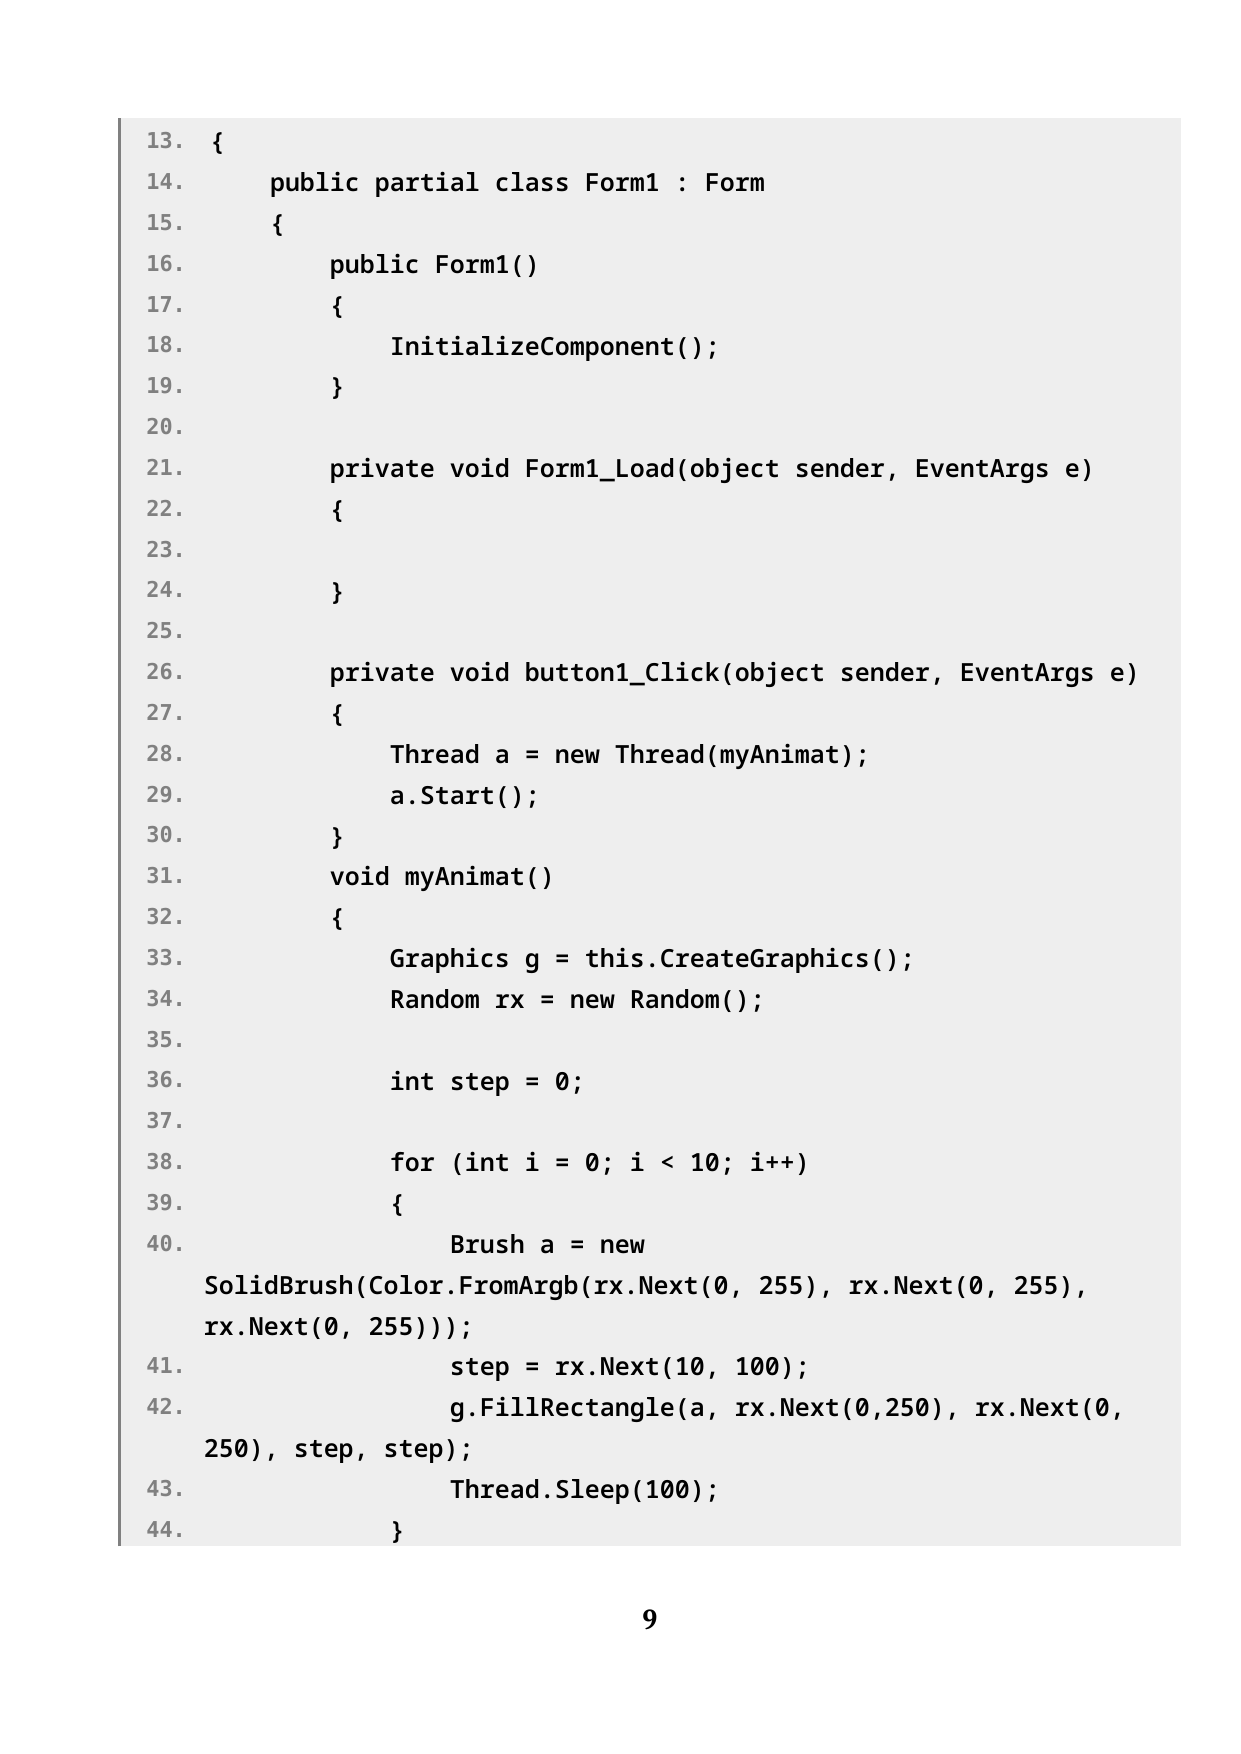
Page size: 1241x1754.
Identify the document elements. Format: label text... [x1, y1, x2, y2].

list for (int i = 0; i < 10; i++) [121, 1139, 1181, 1179]
list Graphics g = this.CreateGraphics(); [121, 935, 1181, 975]
list Thread.Sleep(100); [121, 1466, 1181, 1506]
list { [121, 200, 1181, 240]
list private void button1_Click(object sender, EventArgs e) [121, 649, 1181, 689]
list { [121, 1180, 1181, 1220]
list g.FillRectangle(a, rx.Next(0,250), rx.Next(0, 250), step, step); [121, 1384, 1181, 1465]
list void myAnimat() [121, 853, 1181, 893]
list int step = 0; [121, 1057, 1181, 1097]
list } [121, 1506, 1181, 1546]
list } [121, 812, 1181, 852]
list { [121, 690, 1181, 730]
list } [121, 363, 1181, 403]
list Brush a = new SolidBrush(Color.FromArgb(rx.Next(0, 255), rx.Next(0, 255), rx.Next(0, 255))); [121, 1221, 1181, 1342]
list { [121, 118, 1181, 158]
list public Form1() [121, 241, 1181, 281]
list InitializeComponent(); [121, 322, 1181, 362]
list { [121, 486, 1181, 526]
list { [121, 281, 1181, 321]
list public partial class Form1 : Form [121, 159, 1181, 199]
list } [121, 567, 1181, 607]
list private void Form1_Load(object sender, EventArgs e) [121, 445, 1181, 485]
list Thread a = new Thread(myAnimat); [121, 731, 1181, 771]
list Random rx = new Random(); [121, 976, 1181, 1016]
list step = rx.Next(10, 100); [121, 1343, 1181, 1383]
list a.Start(); [121, 771, 1181, 811]
list { [121, 894, 1181, 934]
